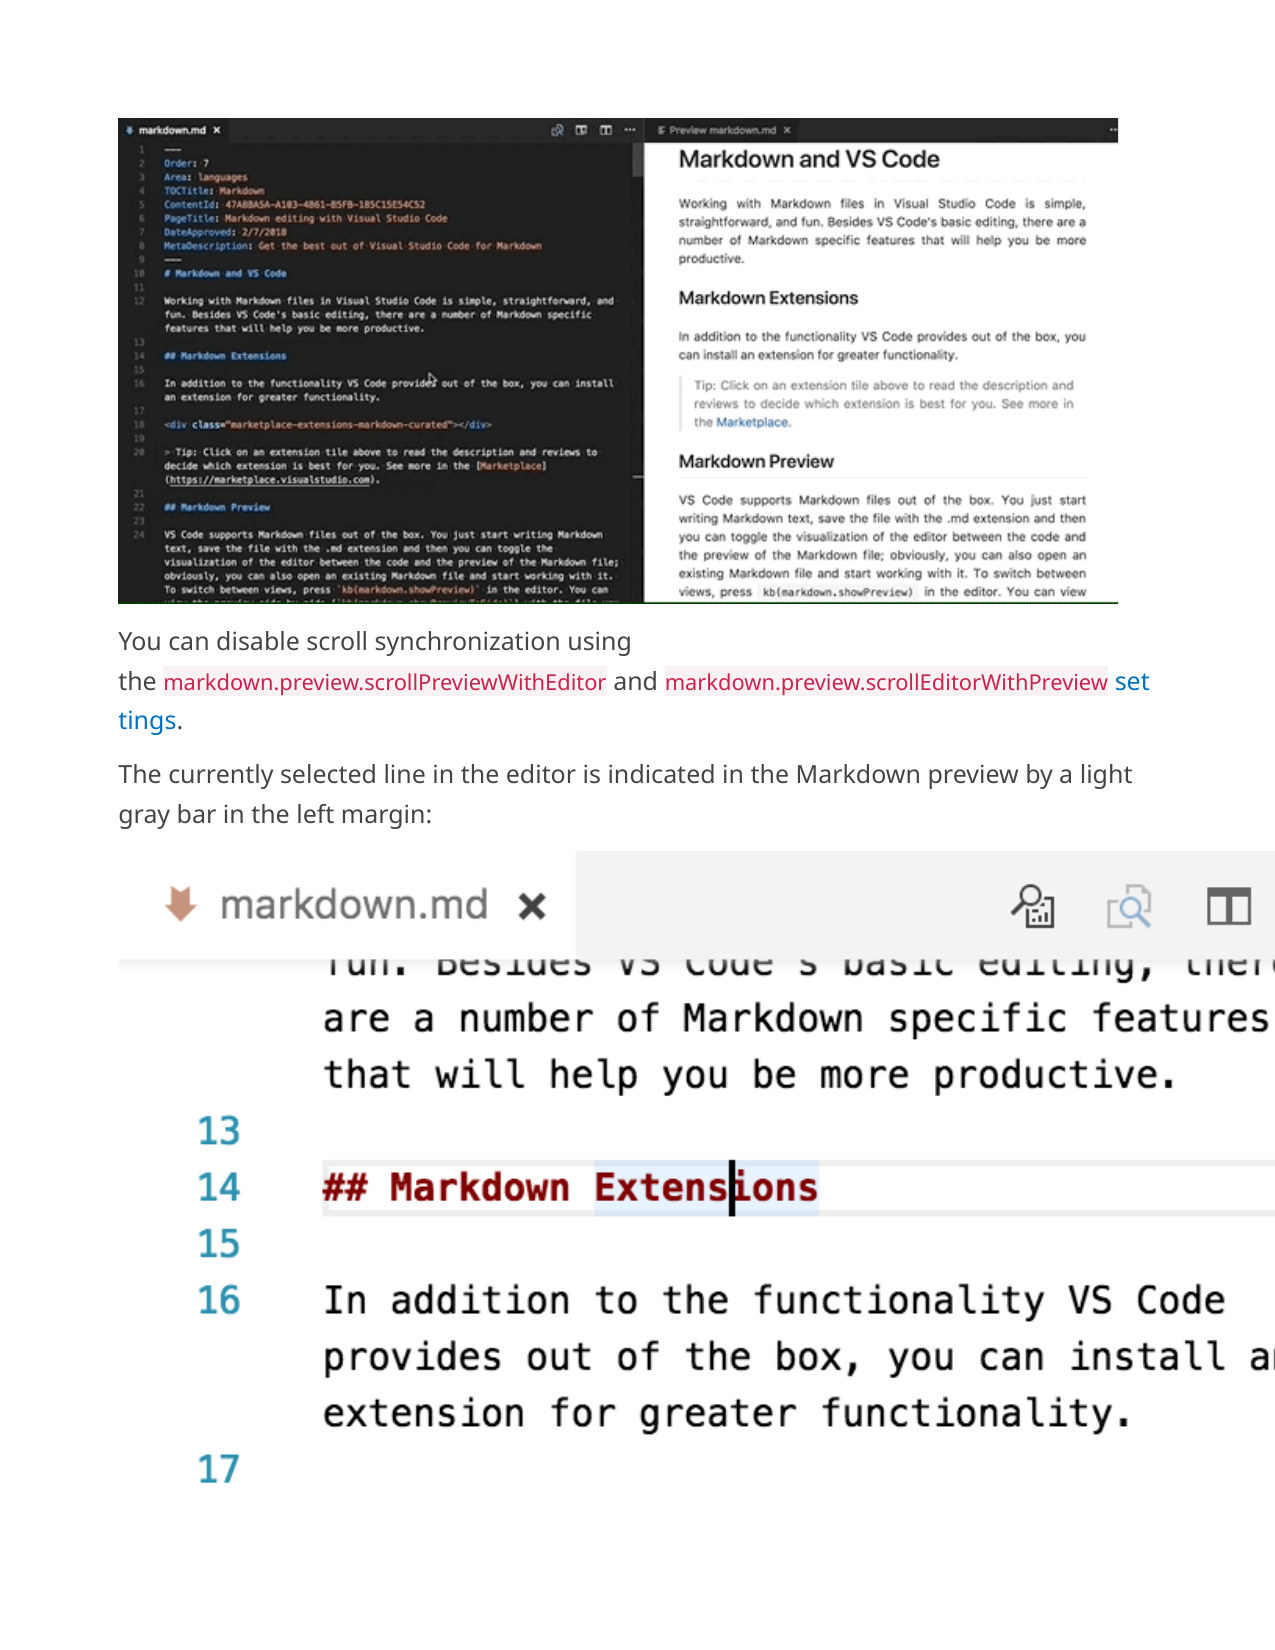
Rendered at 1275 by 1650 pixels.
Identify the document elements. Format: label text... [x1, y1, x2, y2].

text The currently selected line in the editor is indicated in the Markdown preview by a light gray bar in the left margin: [118, 757, 1157, 830]
picture [118, 851, 1275, 1505]
text You can disable scroll synchronization using the markdown.preview.scrollPreviewWithEditor and markdown.preview.scrollEditorWithPreview settings. [118, 624, 1157, 736]
picture [118, 118, 1119, 604]
